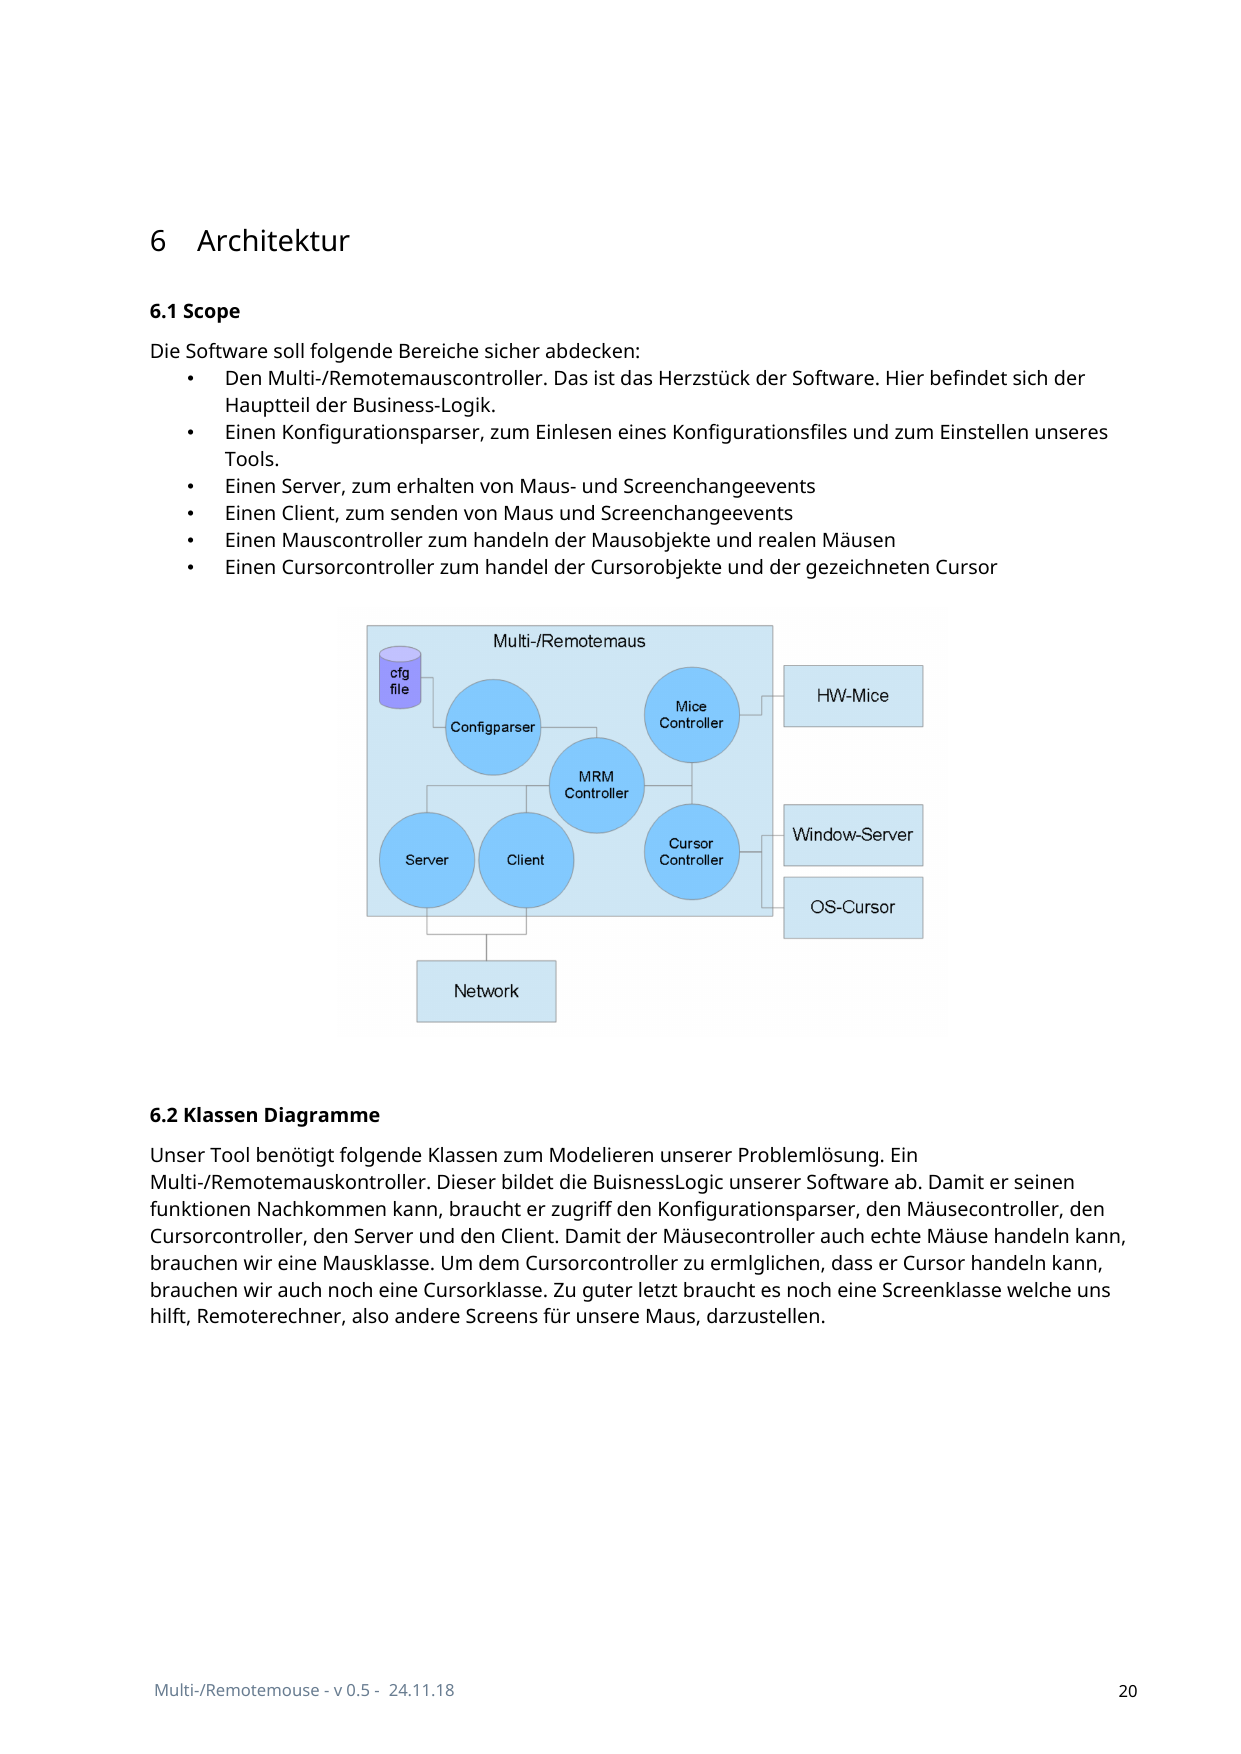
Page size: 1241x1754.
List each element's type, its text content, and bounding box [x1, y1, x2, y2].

picture [337, 607, 948, 1037]
list Einen Server, zum erhalten von Maus- und Screenchangeevents [187, 472, 1136, 499]
list Den Multi-/Remotemauscontroller. Das ist das Herzstück der Software. Hier befindet sich der Hauptteil der Business-Logik. [187, 364, 1136, 418]
subtitle Klassen Diagramme [149, 1101, 1136, 1128]
list Einen Konfigurationsparser, zum Einlesen eines Konfigurationsfiles und zum Einstellen unseres Tools. [187, 418, 1136, 472]
subtitle Scope [149, 298, 1136, 325]
list Einen Mauscontroller zum handeln der Mausobjekte und realen Mäusen [187, 526, 1136, 553]
text Unser Tool benötigt folgende Klassen zum Modelieren unserer Problemlösung. Ein Multi-/Remotemauskontroller. Dieser bildet die BuisnessLogic unserer Software ab. Damit er seinen funktionen Nachkommen kann, braucht er zugriff den Konfigurationsparser, den Mäusecontroller, den Cursorcontroller, den Server und den Client. Damit der Mäusecontroller auch echte Mäuse handeln kann, brauchen wir eine Mausklasse. Um dem Cursorcontroller zu ermlglichen, dass er Cursor handeln kann, brauchen wir auch noch eine Cursorklasse. Zu guter letzt braucht es noch eine Screenklasse welche uns hilft, Remoterechner, also andere Screens für unsere Maus, darzustellen. [149, 1141, 1136, 1330]
text Die Software soll folgende Bereiche sicher abdecken: [149, 337, 1136, 364]
subtitle Architektur [149, 221, 1136, 260]
list Einen Client, zum senden von Maus und Screenchangeevents [187, 499, 1136, 526]
list Einen Cursorcontroller zum handel der Cursorobjekte und der gezeichneten Cursor [187, 553, 1136, 580]
